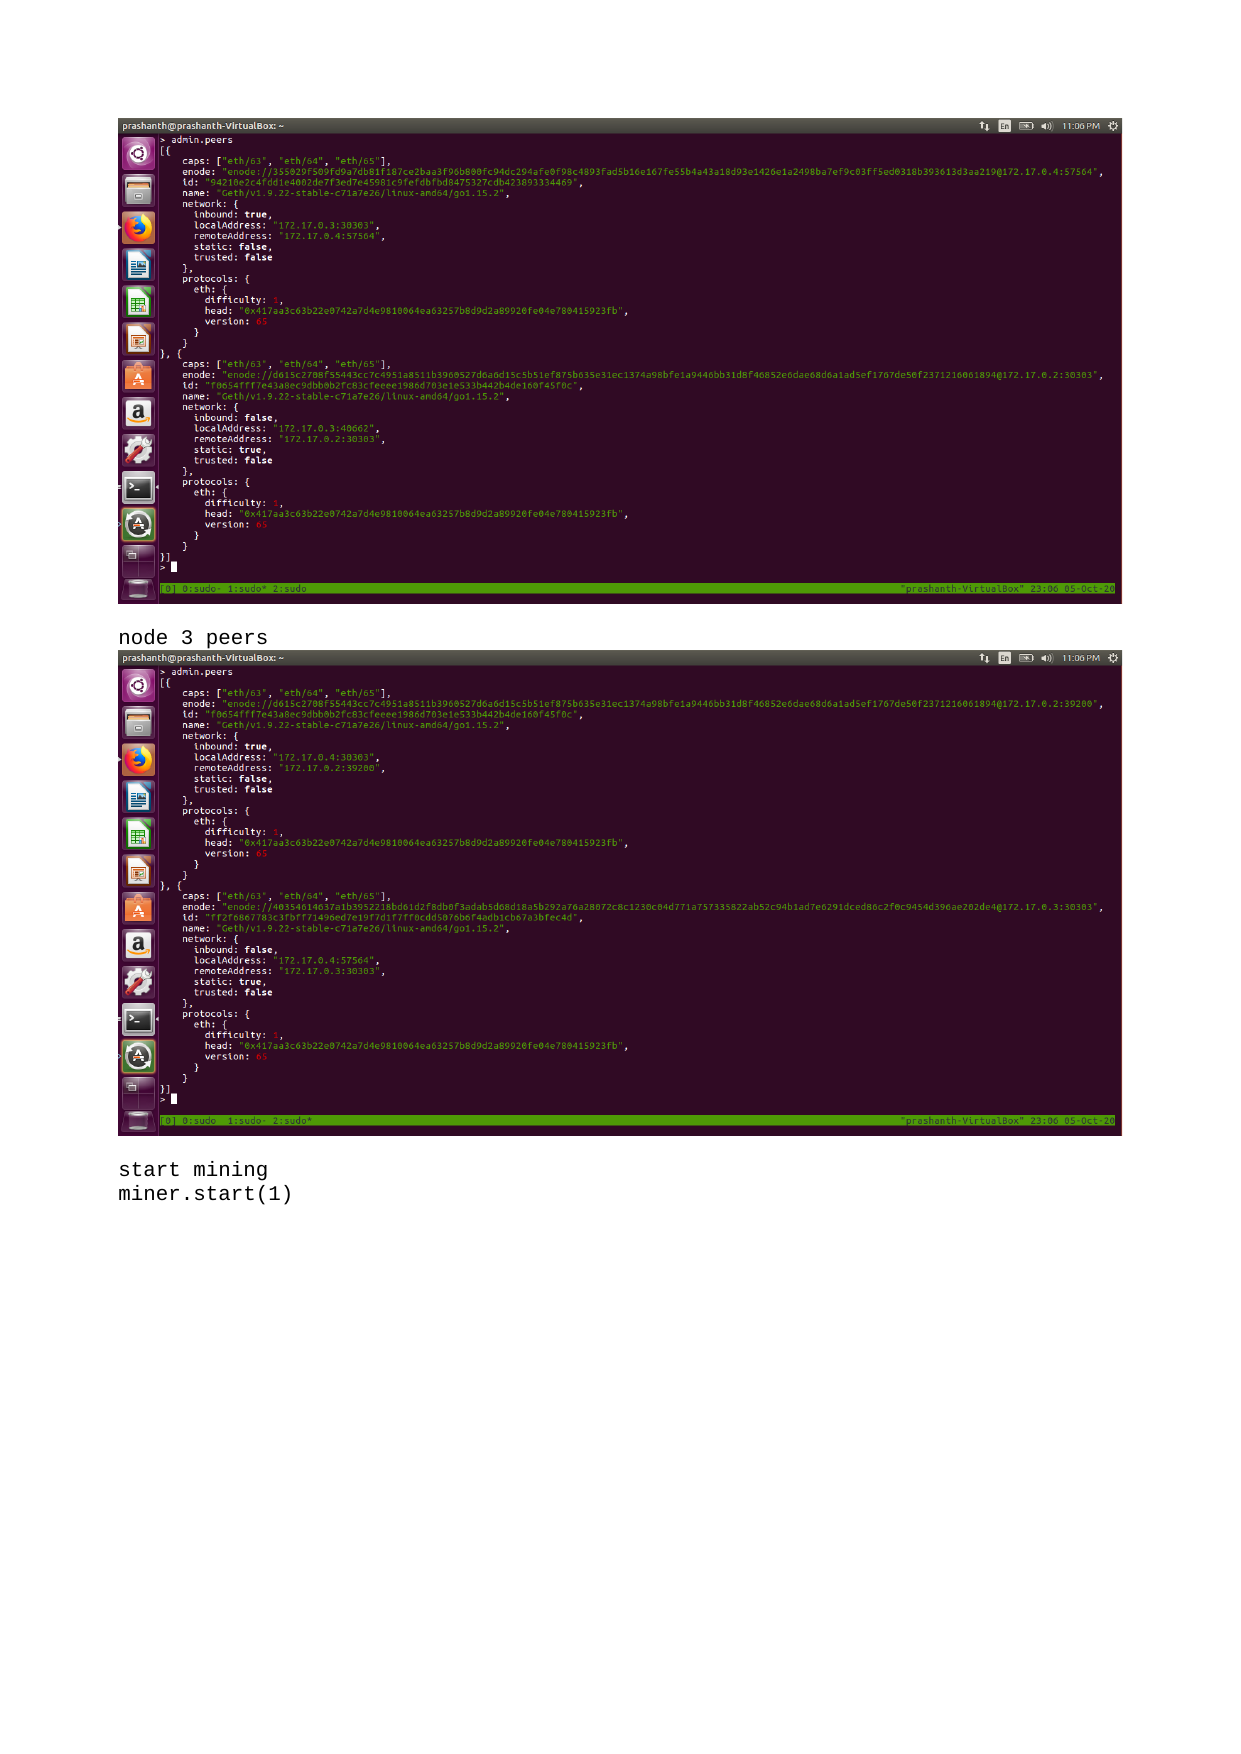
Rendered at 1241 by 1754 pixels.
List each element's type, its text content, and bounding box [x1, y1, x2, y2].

picture [118, 650, 1123, 1136]
text start mining [118, 1159, 1122, 1183]
text miner.start(1) [118, 1183, 1122, 1206]
text node 3 peers [118, 627, 1122, 650]
picture [118, 118, 1123, 604]
